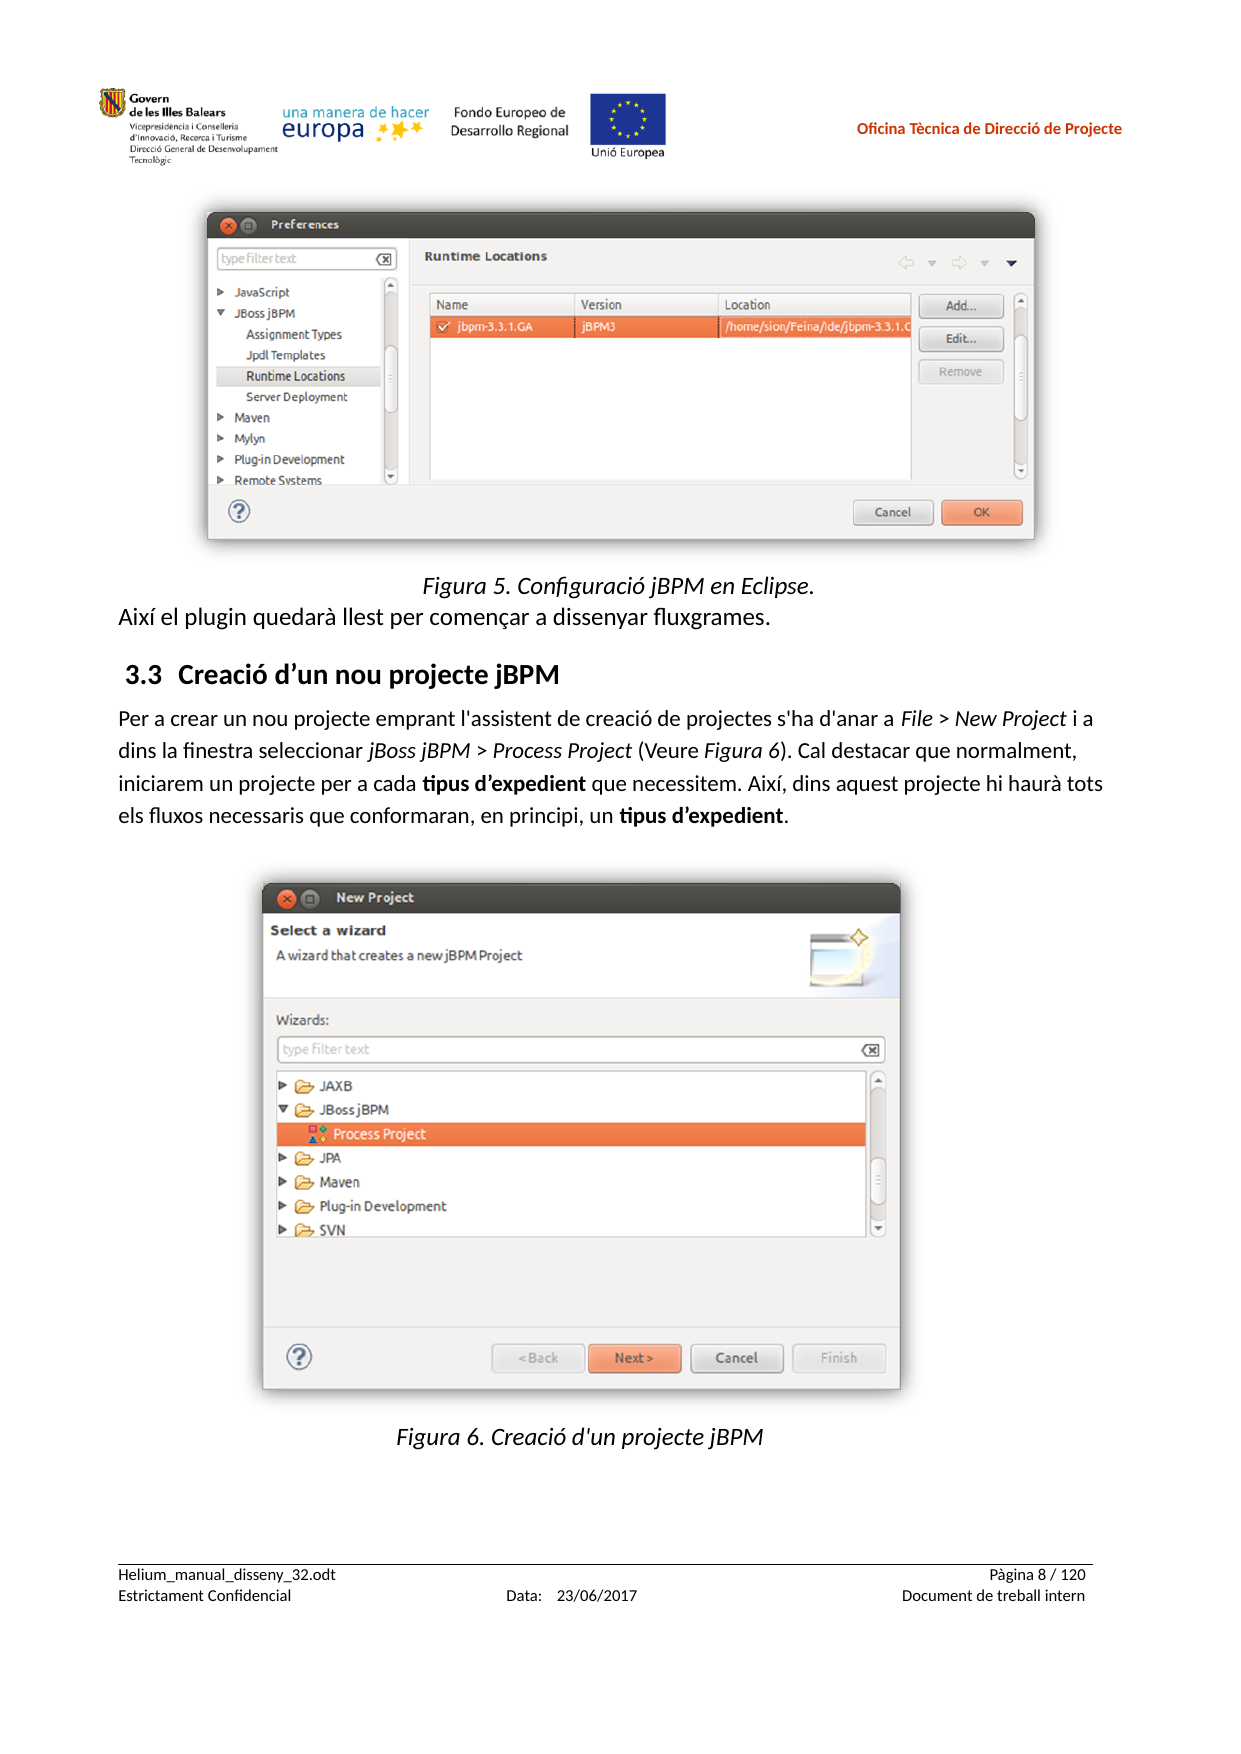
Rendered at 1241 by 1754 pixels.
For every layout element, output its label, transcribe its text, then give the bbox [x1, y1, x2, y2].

text Així el plugin quedarà llest per començar a dissenyar fluxgrames. [118, 168, 1122, 631]
subtitle Creació d’un nou projecte jBPM [118, 656, 1122, 692]
text Per a crear un nou projecte emprant l'assistent de creació de projectes s'ha d'anar a File > New Project i a dins la finestra seleccionar jBoss jBPM > Process Project (Veure Figura 6). Cal destacar que normalment, iniciarem un projecte per a cada tipus d’expedient que necessitem. Així, dins aquest projecte hi haurà tots els fluxos necessaris que conformaran, en principi, un tipus d’expedient. [118, 704, 1122, 829]
picture [99, 87, 668, 166]
text Figura 5. Configuració jBPM en Eclipse. [175, 571, 1065, 601]
picture [231, 851, 932, 1421]
picture [175, 180, 1065, 571]
text Figura 6. Creació d'un projecte jBPM [231, 1421, 931, 1451]
text [231, 839, 931, 851]
